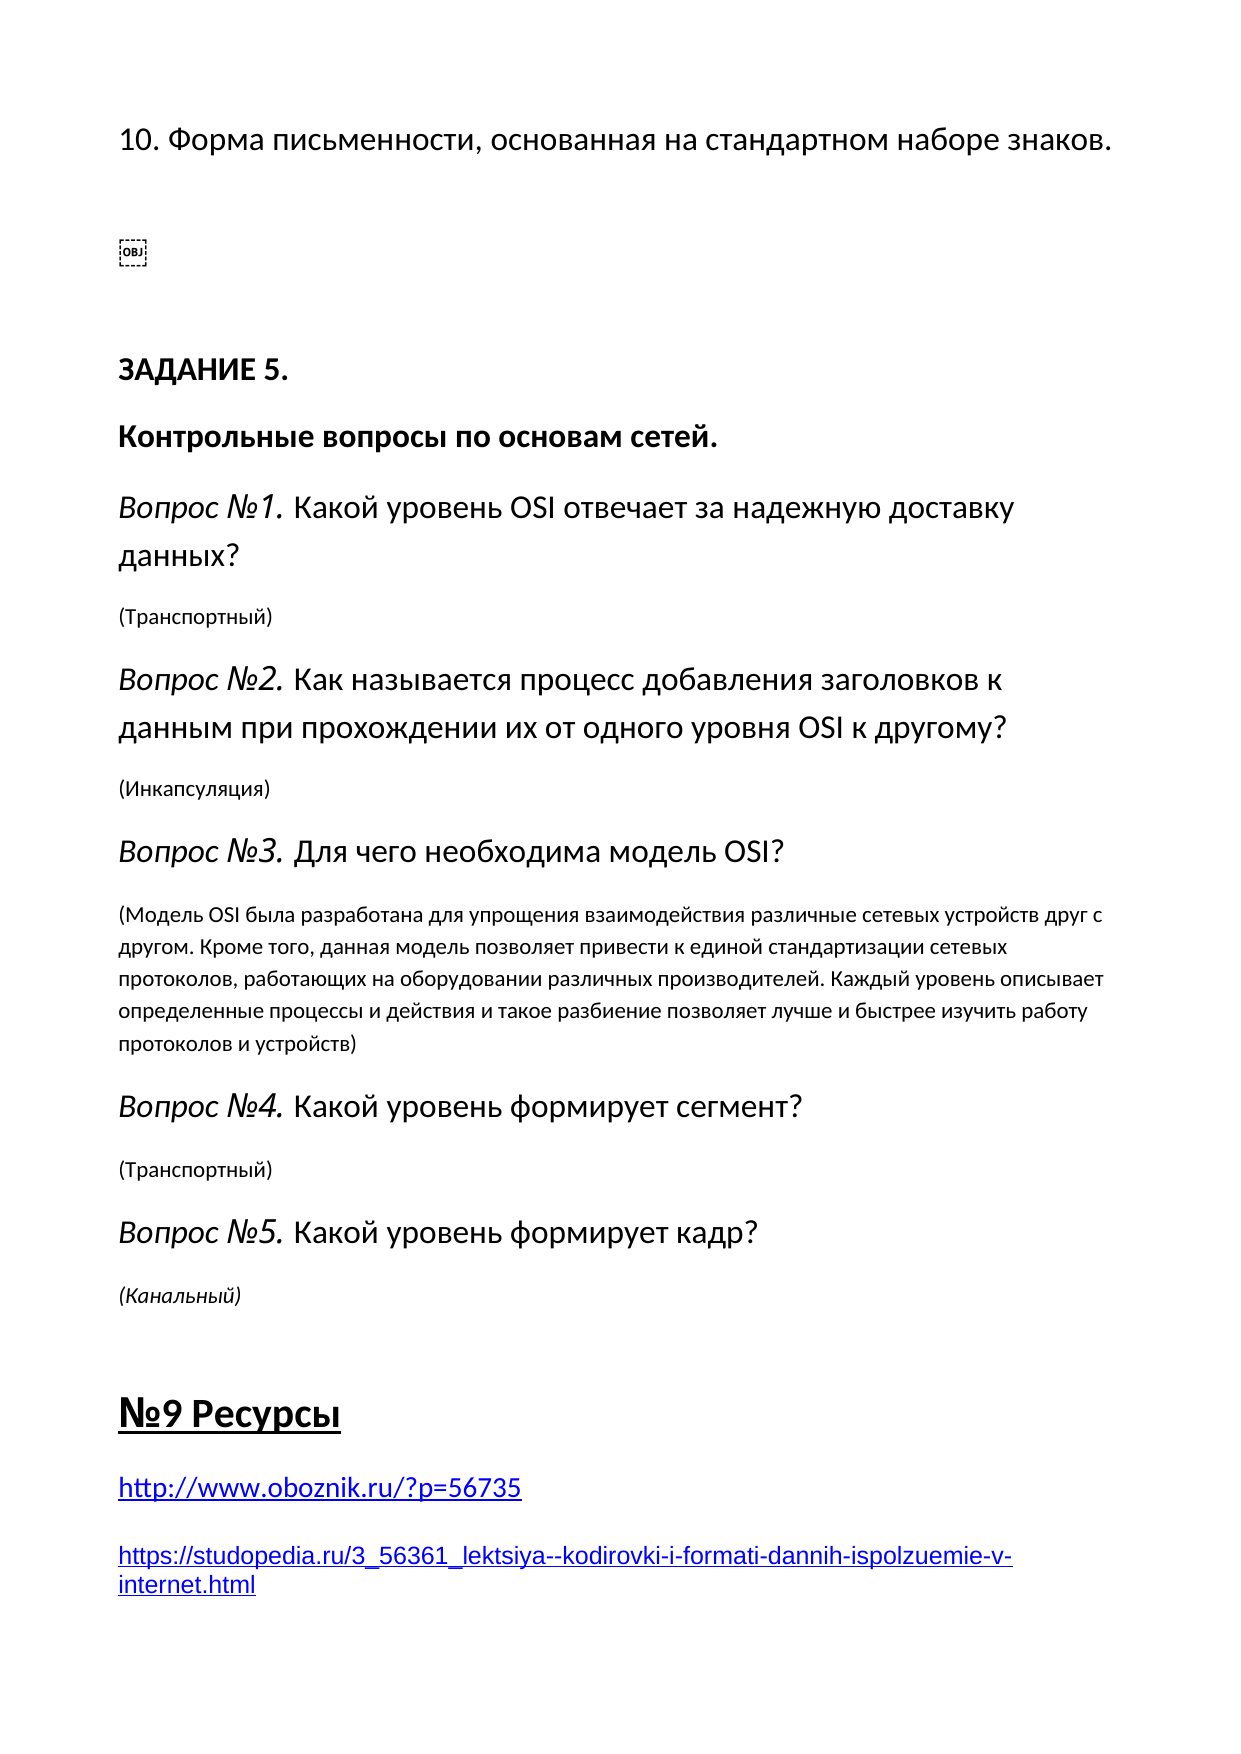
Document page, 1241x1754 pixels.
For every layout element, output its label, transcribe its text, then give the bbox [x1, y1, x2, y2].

text Вопрос №5. Какой уровень формирует кадр? [118, 1208, 1122, 1253]
text (Инкапсуляция) [118, 774, 1122, 802]
text Контрольные вопросы по основам сетей. [118, 415, 1122, 456]
text ЗАДАНИЕ 5. [118, 347, 1122, 388]
text ￼ [118, 233, 1122, 268]
text https://studopedia.ru/3_56361_lektsiya--kodirovki-i-formati-dannih-ispolzuemie-v-internet.html [118, 1541, 1122, 1598]
text Вопрос №4. Какой уровень формирует сегмент? [118, 1082, 1122, 1127]
text Вопрос №2. Как называется процесс добавления заголовков к данным при прохождении их от одного уровня OSI к другому? [118, 655, 1122, 747]
text http://www.oboznik.ru/?p=56735 [118, 1469, 1122, 1504]
text (Модель OSI была разработана для упрощения взаимодействия различные сетевых устройств друг с другом. Кроме того, данная модель позволяет привести к единой стандартизации сетевых протоколов, работающих на оборудовании различных производителей. Каждый уровень описывает определенные процессы и действия и такое разбиение позволяет лучше и быстрее изучить работу протоколов и устройств) [118, 900, 1122, 1057]
text №9 Ресурсы [118, 1383, 1122, 1439]
text Вопрос №3. Для чего необходима модель OSI? [118, 827, 1122, 872]
text (Канальный) [118, 1281, 1122, 1309]
text Вопрос №1. Какой уровень OSI отвечает за надежную доставку данных? [118, 483, 1122, 575]
text (Транспортный) [118, 602, 1122, 630]
text 10. Форма письменности, основанная на стандартном наборе знаков. [118, 118, 1122, 159]
text (Транспортный) [118, 1155, 1122, 1183]
